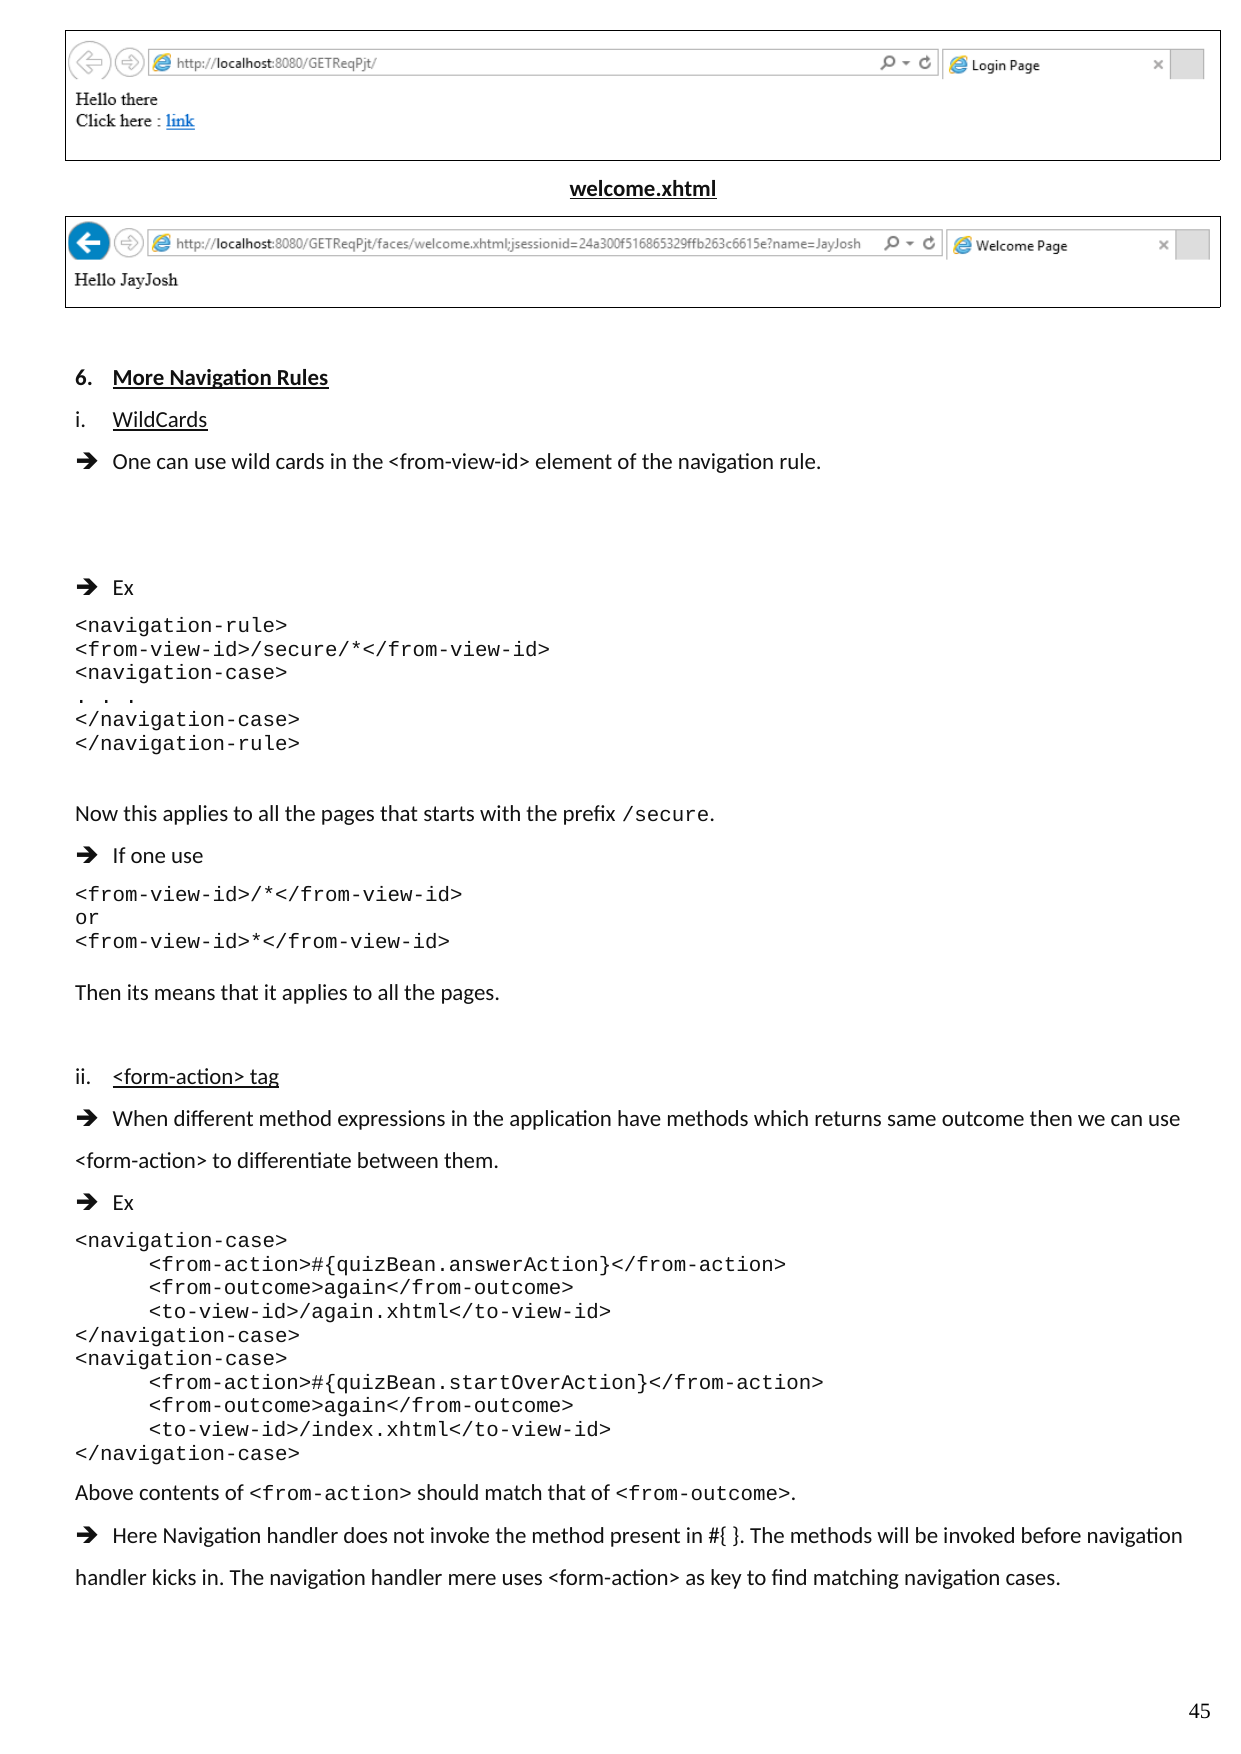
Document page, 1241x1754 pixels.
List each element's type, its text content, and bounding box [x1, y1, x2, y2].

text i. WildCards [75, 405, 1211, 433]
text or [75, 907, 1211, 931]
text 6. More Navigation Rules [75, 363, 1211, 391]
text <from-outcome>again</from-outcome> [75, 1277, 1211, 1301]
list One can use wild cards in the <from-view-id> element of the navigation rule. [75, 447, 1211, 475]
text <from-view-id>/*</from-view-id> [75, 883, 1211, 907]
list If one use [75, 842, 1211, 869]
text <navigation-case> [75, 662, 1211, 686]
text <from-view-id>*</from-view-id> [75, 931, 1211, 954]
text <to-view-id>/index.xhtml</to-view-id> [75, 1419, 1211, 1443]
text Above contents of <from-action> should match that of <from-outcome>. [75, 1478, 1211, 1507]
text ii. <form-action> tag [75, 1062, 1211, 1090]
text <from-view-id>/secure/*</from-view-id> [75, 638, 1211, 662]
list When different method expressions in the application have methods which returns same outcome then we can use <form-action> to differentiate between them. [75, 1104, 1211, 1174]
text <navigation-rule> [75, 615, 1211, 638]
list Ex [75, 573, 1211, 601]
text <navigation-case> [75, 1348, 1211, 1372]
text <from-action>#{quizBean.startOverAction}</from-action> [75, 1372, 1211, 1396]
text Then its means that it applies to all the pages. [75, 978, 1211, 1006]
text welcome.xhtml [75, 161, 1211, 202]
text </navigation-case> [75, 1443, 1211, 1466]
text </navigation-case> [75, 709, 1211, 733]
text <from-outcome>again</from-outcome> [75, 1396, 1211, 1419]
text <from-action>#{quizBean.answerAction}</from-action> [75, 1254, 1211, 1277]
text <to-view-id>/again.xhtml</to-view-id> [75, 1301, 1211, 1324]
text [66, 31, 1220, 160]
list Here Navigation handler does not invoke the method present in #{ }. The methods will be invoked before navigation handler kicks in. The navigation handler mere uses <form-action> as key to find matching navigation cases. [75, 1521, 1211, 1591]
list Ex [75, 1188, 1211, 1216]
text <navigation-case> [75, 1230, 1211, 1254]
text </navigation-case> [75, 1324, 1211, 1348]
text Now this applies to all the pages that starts with the prefix /secure. [75, 799, 1211, 827]
text . . . [75, 686, 1211, 709]
text </navigation-rule> [75, 733, 1211, 757]
